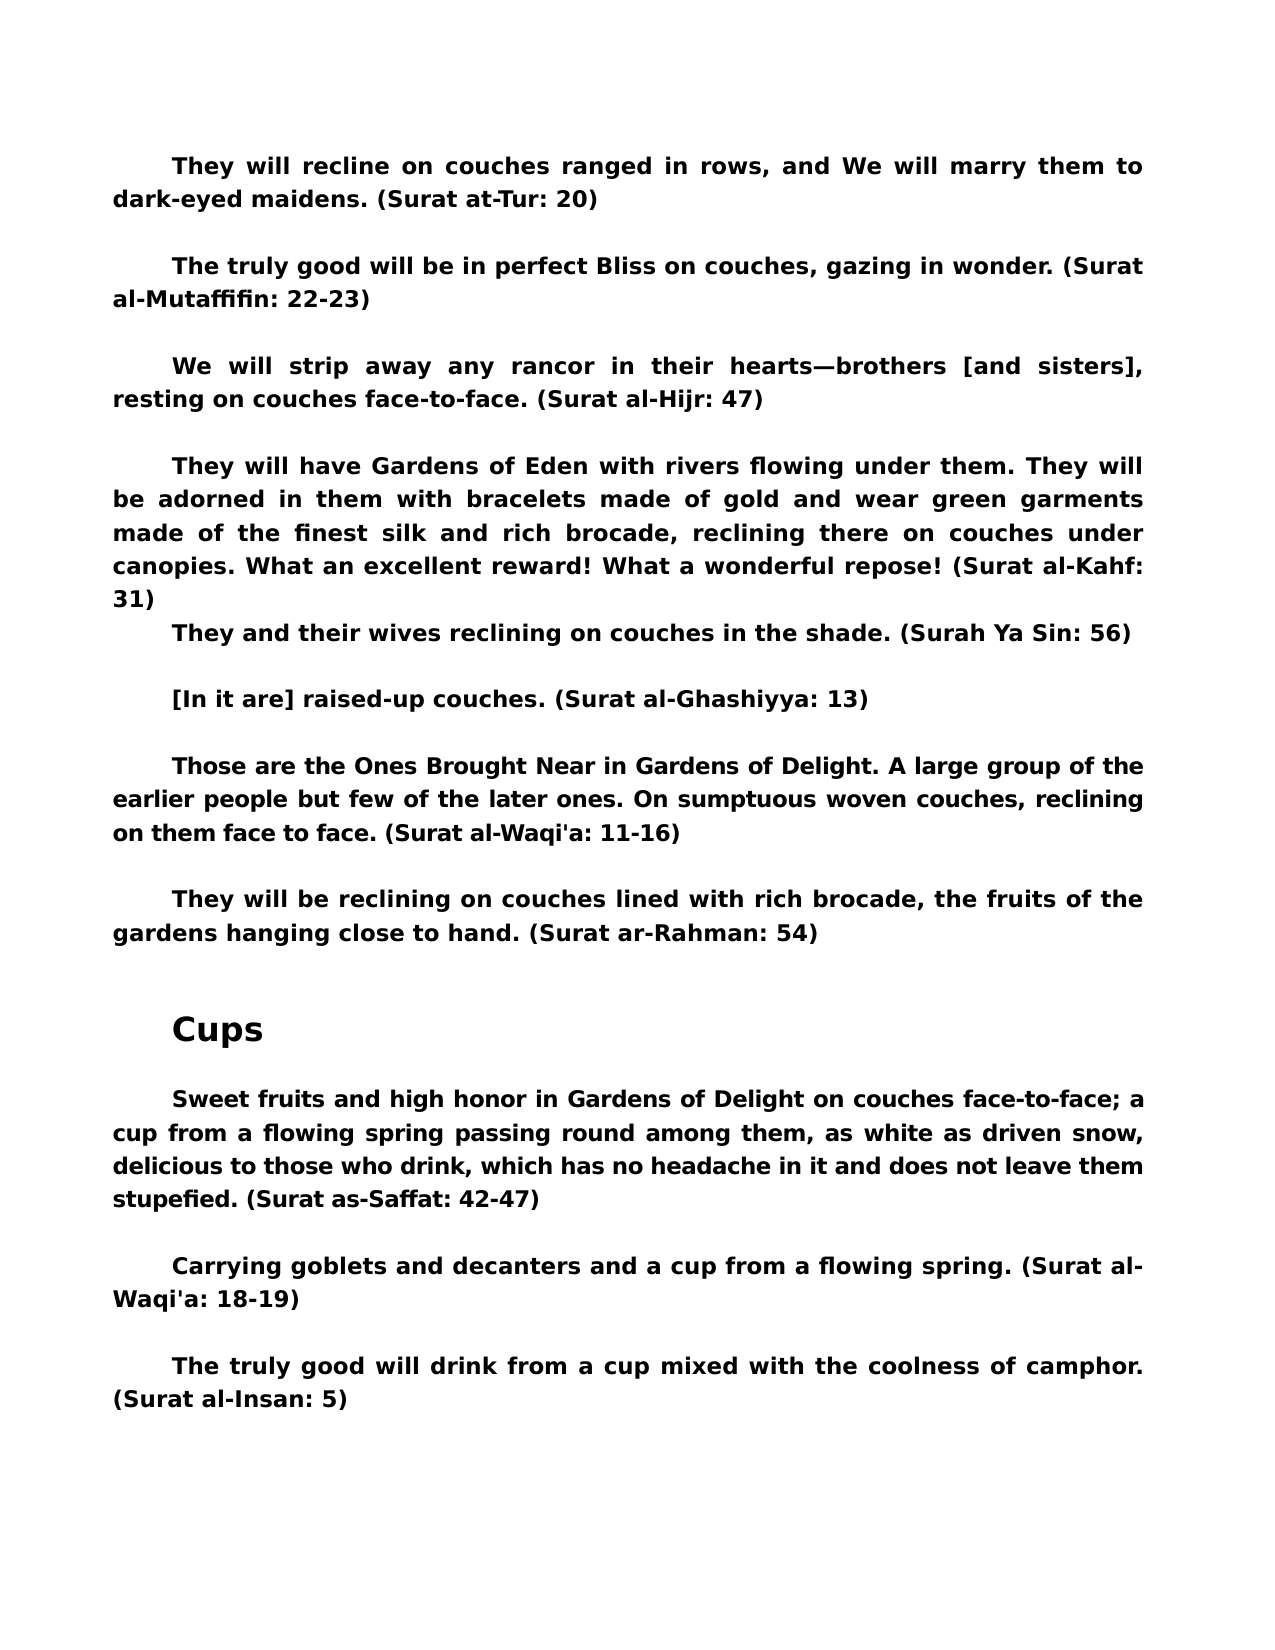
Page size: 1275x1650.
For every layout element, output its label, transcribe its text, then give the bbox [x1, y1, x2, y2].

text [In it are] raised-up couches. (Surat al-Ghashiyya: 13) [112, 681, 1145, 714]
text We will strip away any rancor in their hearts—brothers [and sisters], resting on couches face-to-face. (Surat al-Hijr: 47) [112, 348, 1145, 414]
text Those are the Ones Brought Near in Gardens of Delight. A large group of the earlier people but few of the later ones. On sumptuous woven couches, reclining on them face to face. (Surat al-Waqi'a: 11-16) [112, 748, 1145, 848]
text They will be reclining on couches lined with rich brocade, the fruits of the gardens hanging close to hand. (Surat ar-Rahman: 54) [112, 881, 1145, 948]
text Sweet fruits and high honor in Gardens of Delight on couches face-to-face; a cup from a flowing spring passing round among them, as white as driven snow, delicious to those who drink, which has no headache in it and does not leave them stupefied. (Surat as-Saffat: 42-47) [112, 1081, 1145, 1214]
text The truly good will drink from a cup mixed with the coolness of camphor. (Surat al-Insan: 5) [112, 1348, 1145, 1414]
text Carrying goblets and decanters and a cup from a flowing spring. (Surat al-Waqi'a: 18-19) [112, 1248, 1145, 1314]
text The truly good will be in perfect Bliss on couches, gazing in wonder. (Surat al-Mutaffifin: 22-23) [112, 248, 1145, 314]
text Cups [112, 1014, 1145, 1048]
text They and their wives reclining on couches in the shade. (Surah Ya Sin: 56) [112, 614, 1145, 648]
text They will have Gardens of Eden with rivers flowing under them. They will be adorned in them with bracelets made of gold and wear green garments made of the finest silk and rich brocade, reclining there on couches under canopies. What an excellent reward! What a wonderful repose! (Surat al-Kahf: 31) [112, 448, 1145, 614]
text They will recline on couches ranged in rows, and We will marry them to dark-eyed maidens. (Surat at-Tur: 20) [112, 148, 1145, 214]
